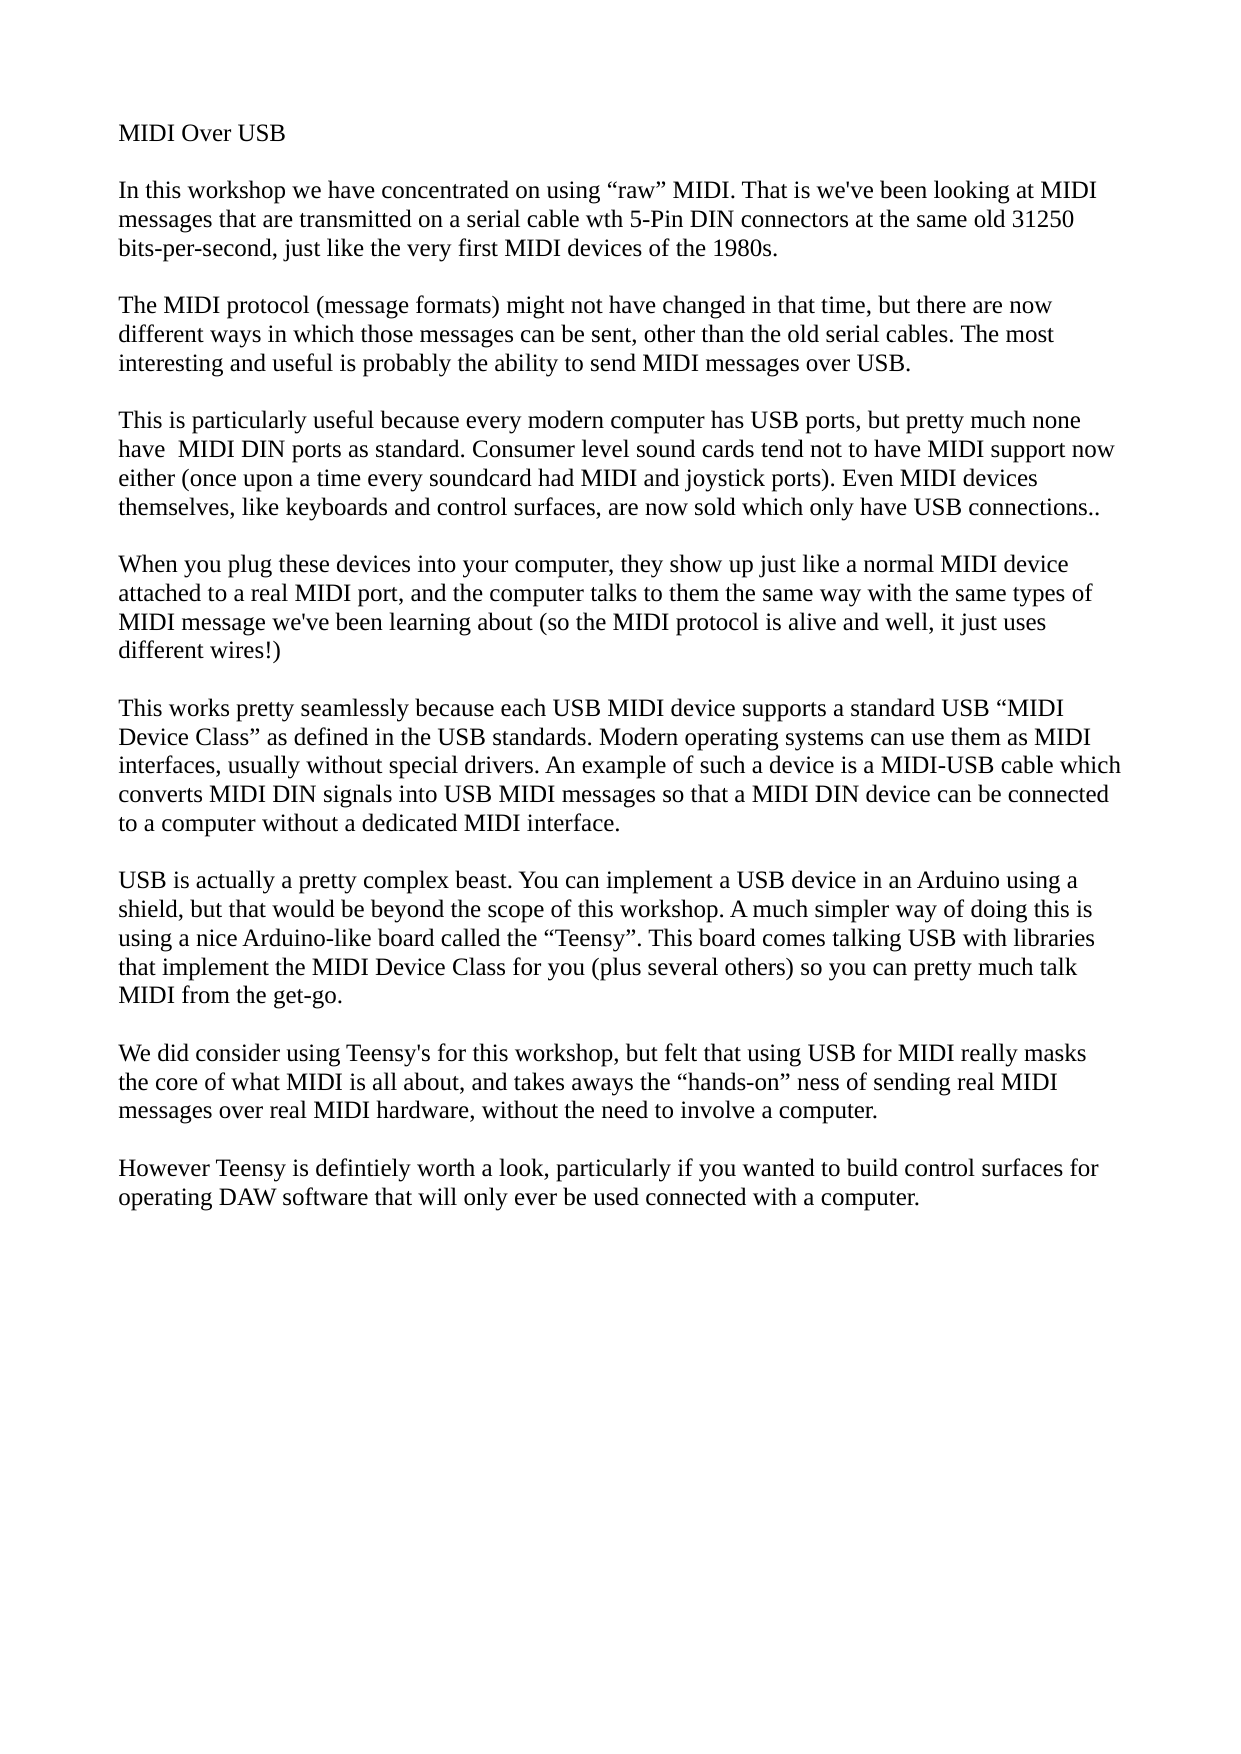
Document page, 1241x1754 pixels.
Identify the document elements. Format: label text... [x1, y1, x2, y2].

text This works pretty seamlessly because each USB MIDI device supports a standard USB “MIDI Device Class” as defined in the USB standards. Modern operating systems can use them as MIDI interfaces, usually without special drivers. An example of such a device is a MIDI-USB cable which converts MIDI DIN signals into USB MIDI messages so that a MIDI DIN device can be connected to a computer without a dedicated MIDI interface. [118, 693, 1122, 837]
text MIDI Over USB [118, 118, 1122, 147]
text USB is actually a pretty complex beast. You can implement a USB device in an Arduino using a shield, but that would be beyond the scope of this workshop. A much simpler way of doing this is using a nice Arduino-like board called the “Teensy”. This board comes talking USB with libraries that implement the MIDI Device Class for you (plus several others) so you can pretty much talk MIDI from the get-go. [118, 866, 1122, 1009]
text However Teensy is defintiely worth a look, particularly if you wanted to build control surfaces for operating DAW software that will only ever be used connected with a computer. [118, 1153, 1122, 1211]
text When you plug these devices into your computer, they show up just like a normal MIDI device attached to a real MIDI port, and the computer talks to them the same way with the same types of MIDI message we've been learning about (so the MIDI protocol is alive and well, it just uses different wires!) [118, 549, 1122, 664]
text We did consider using Teensy's for this workshop, but felt that using USB for MIDI really masks the core of what MIDI is all about, and takes aways the “hands-on” ness of sending real MIDI messages over real MIDI hardware, without the need to involve a computer. [118, 1038, 1122, 1124]
text This is particularly useful because every modern computer has USB ports, but pretty much none have MIDI DIN ports as standard. Consumer level sound cards tend not to have MIDI support now either (once upon a time every soundcard had MIDI and joystick ports). Even MIDI devices themselves, like keyboards and control surfaces, are now sold which only have USB connections.. [118, 406, 1122, 521]
text In this workshop we have concentrated on using “raw” MIDI. That is we've been looking at MIDI messages that are transmitted on a serial cable wth 5-Pin DIN connectors at the same old 31250 bits-per-second, just like the very first MIDI devices of the 1980s. [118, 176, 1122, 262]
text The MIDI protocol (message formats) might not have changed in that time, but there are now different ways in which those messages can be sent, other than the old serial cables. The most interesting and useful is probably the ability to send MIDI messages over USB. [118, 291, 1122, 377]
